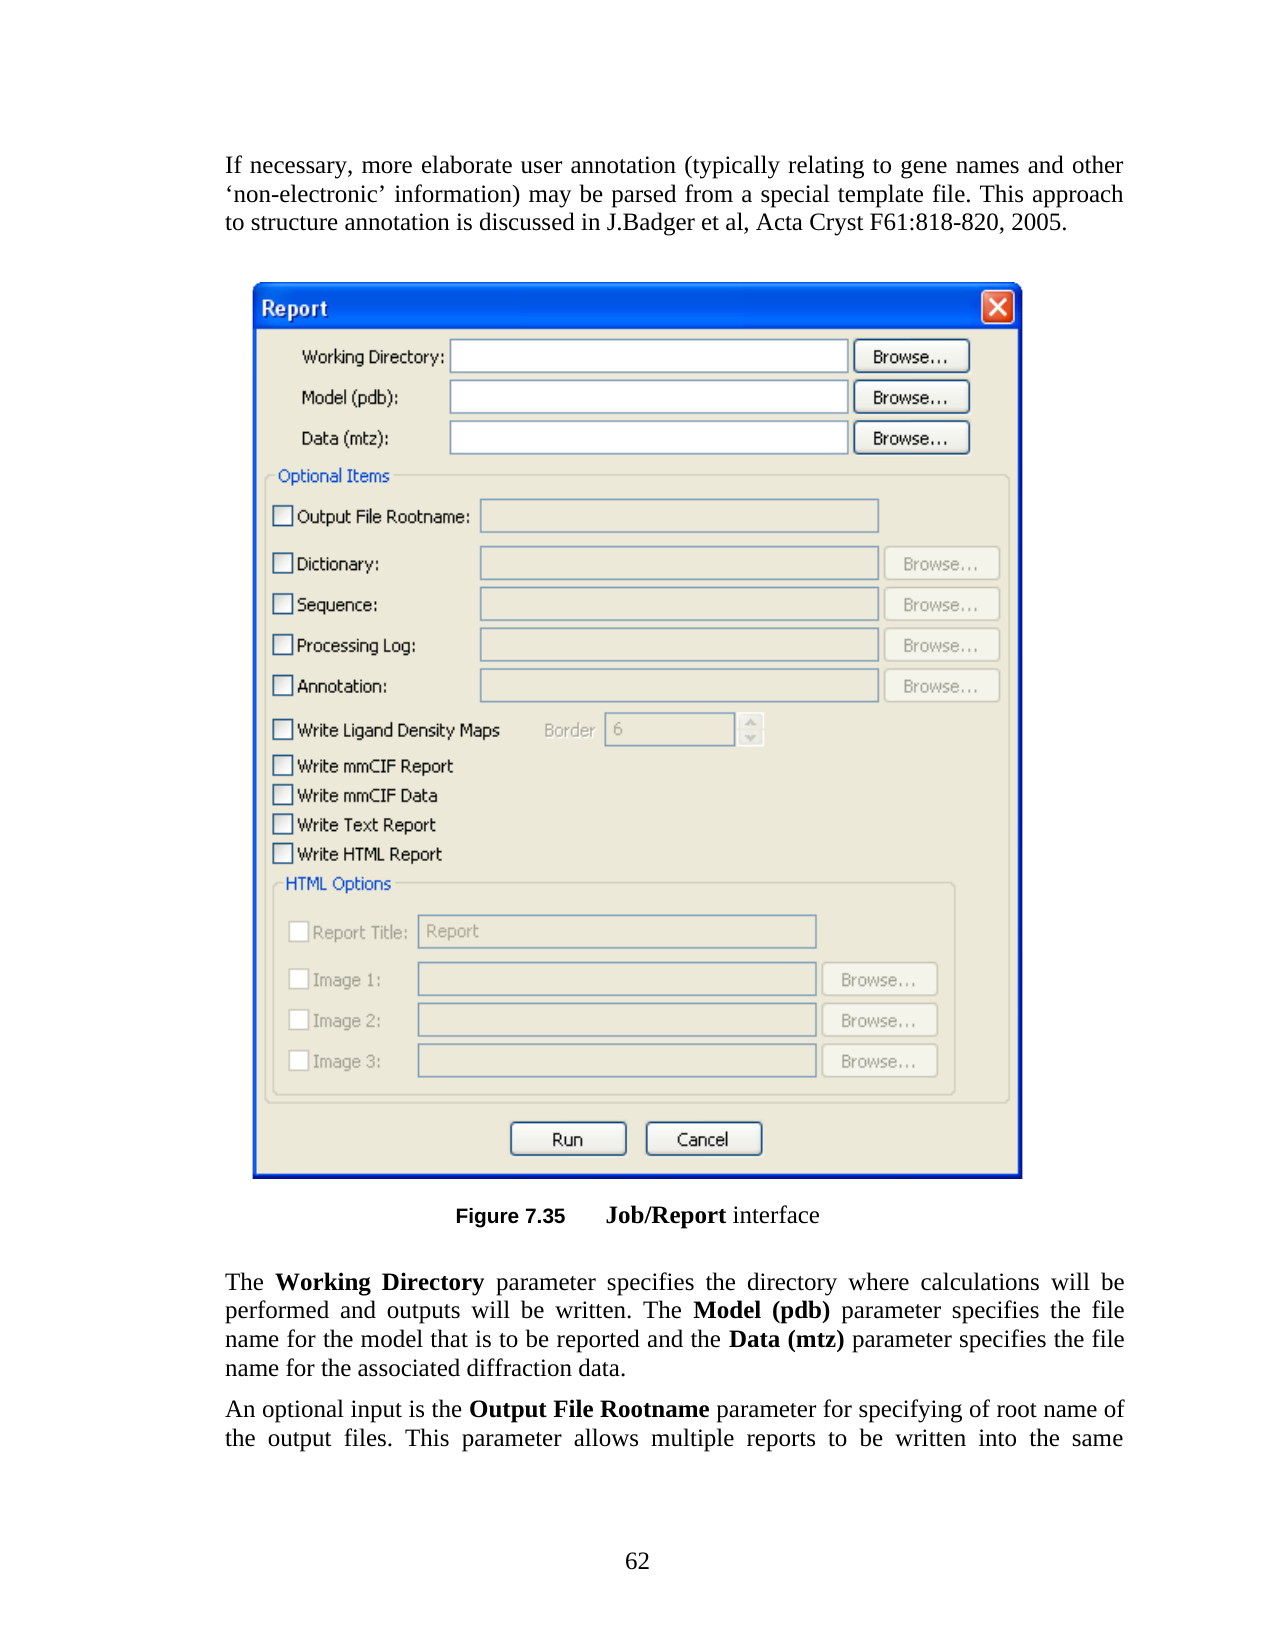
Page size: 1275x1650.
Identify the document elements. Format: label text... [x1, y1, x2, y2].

text An optional input is the Output File Rootname parameter for specifying of root name of the output files. This parameter allows multiple reports to be written into the same [225, 1394, 1125, 1452]
text If necessary, more elaborate user annotation (typically relating to gene names and other ‘non-electronic’ information) may be parsed from a special template file. This approach to structure annotation is discussed in J.Badger et al, Acta Cryst F61:818-820, 2005. [225, 150, 1125, 236]
text Figure 7.35 Job/Report interface [150, 1201, 1125, 1229]
picture [252, 282, 1023, 1179]
text The Working Directory parameter specifies the directory where calculations will be performed and outputs will be written. The Model (pdb) parameter specifies the file name for the model that is to be reported and the Data (mtz) parameter specifies the file name for the associated diffraction data. [225, 1267, 1125, 1382]
